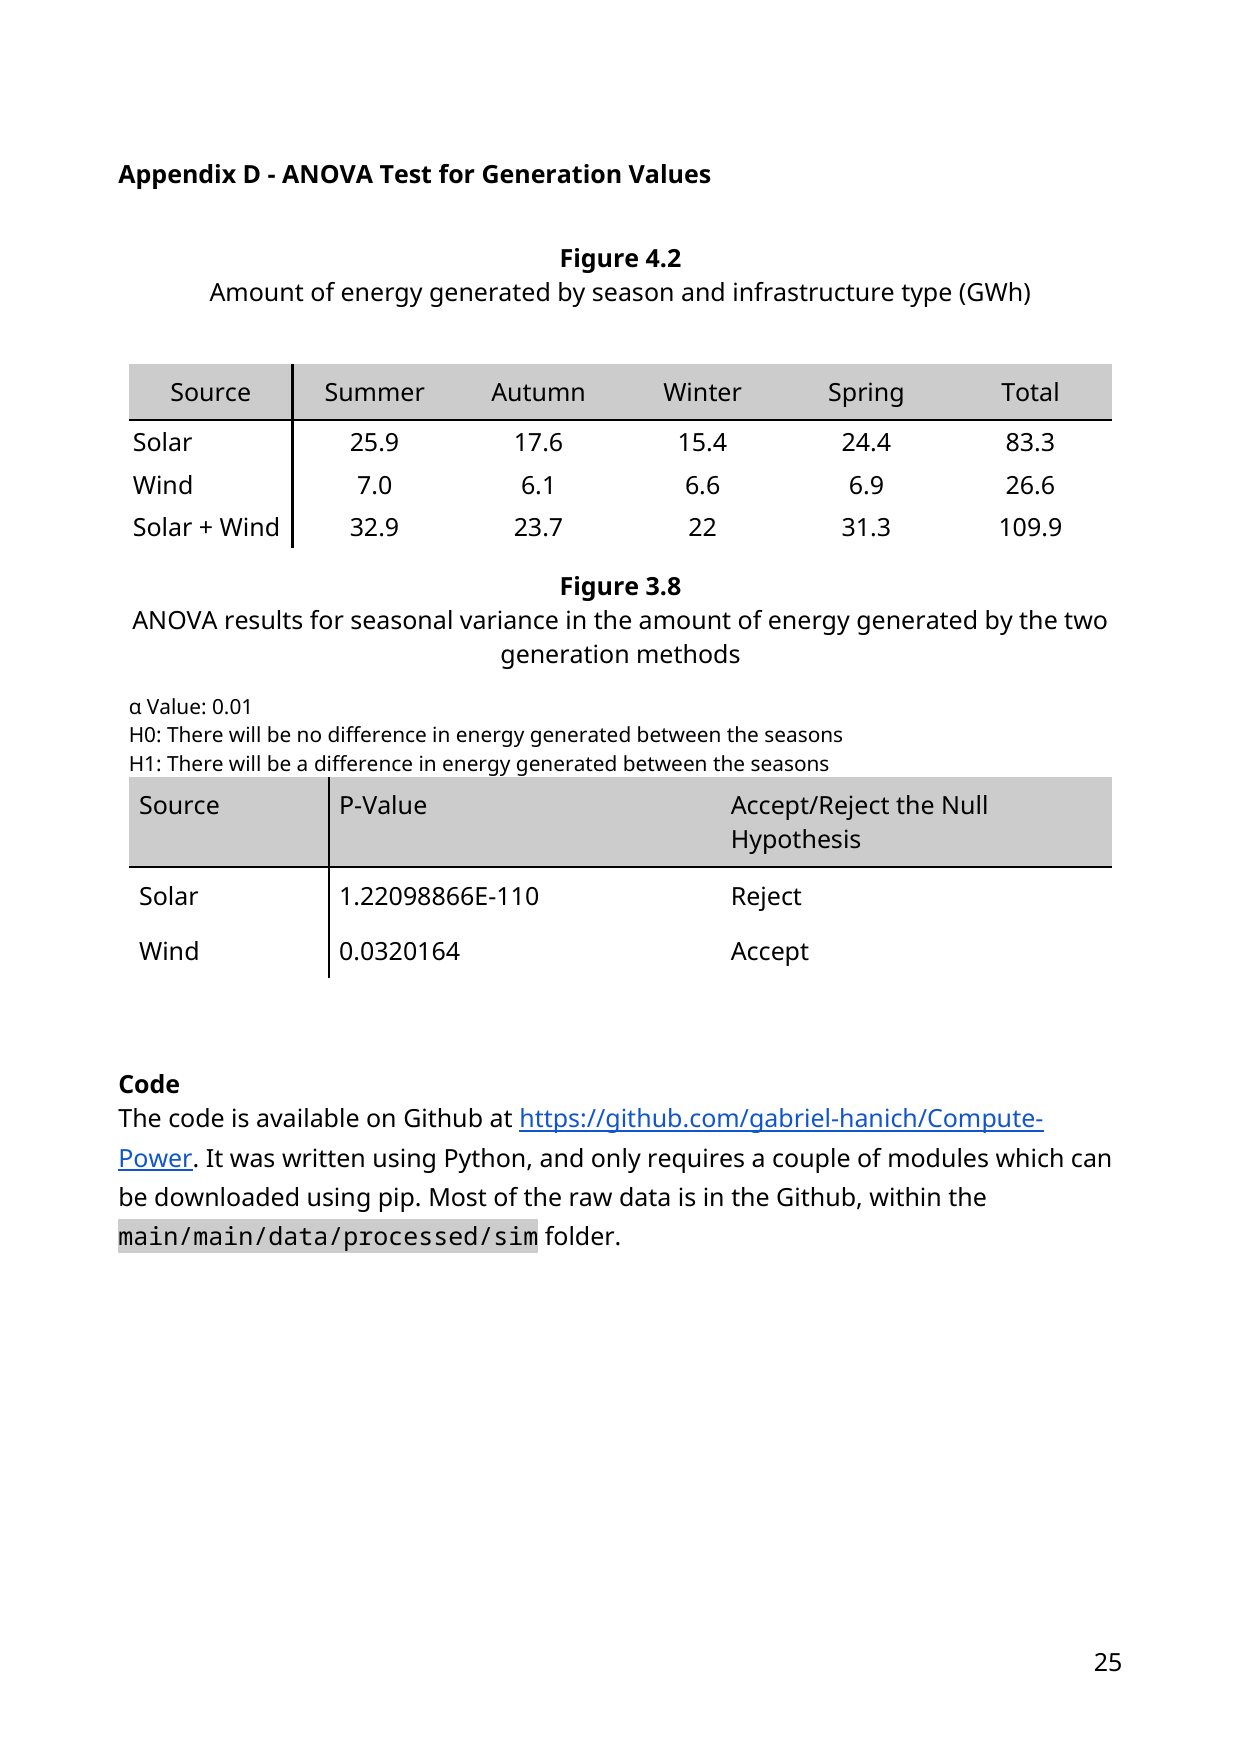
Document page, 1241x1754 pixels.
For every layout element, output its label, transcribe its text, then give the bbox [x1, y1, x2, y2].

table_cell 1.22098866E-110 [330, 868, 720, 923]
table_header Spring [784, 364, 948, 419]
text The code is available on Github at https://github.com/gabriel-hanich/Compute-Power. It was written using Python, and only requires a couple of modules which can be downloaded using pip. Most of the raw data is in the Github, within the main/main/data/processed/sim folder. [118, 1101, 1122, 1253]
table_cell 17.6 [456, 421, 620, 463]
table_cell α Value: 0.01 H0: There will be no difference in energy generated between the seasons H1: There will be a difference in energy generated between the seasons [118, 682, 1122, 989]
table_cell Figure 3.8 ANOVA results for seasonal variance in the amount of energy generated by the two generation methods [118, 559, 1122, 682]
table_cell 6.1 [456, 463, 620, 506]
table_cell 7.0 [294, 463, 456, 506]
subtitle Code [118, 1067, 1122, 1101]
table_cell 23.7 [456, 506, 620, 548]
table_cell 15.4 [620, 421, 784, 463]
table_header Summer [294, 364, 456, 419]
table_header Total [948, 364, 1112, 419]
table_header Source [129, 777, 328, 866]
table_cell Solar [129, 421, 291, 463]
table_header Source [129, 364, 291, 419]
table_cell 31.3 [784, 506, 948, 548]
table_header Accept/Reject the Null Hypothesis [720, 777, 1112, 866]
table_cell [118, 319, 1122, 558]
table_cell Wind [129, 923, 328, 978]
table_cell 22 [620, 506, 784, 548]
table_cell Solar [129, 868, 328, 923]
table_cell 26.6 [948, 463, 1112, 506]
table_cell 83.3 [948, 421, 1112, 463]
table_cell Solar + Wind [129, 506, 291, 548]
table_cell 6.9 [784, 463, 948, 506]
table_header Autumn [456, 364, 620, 419]
table_header Figure 4.2 Amount of energy generated by season and infrastructure type (GWh) [118, 230, 1122, 319]
table_header P-Value [330, 777, 720, 866]
table_cell Accept [720, 923, 1112, 978]
table_header Winter [620, 364, 784, 419]
table_cell Wind [129, 463, 291, 506]
table_cell 24.4 [784, 421, 948, 463]
table_cell 109.9 [948, 506, 1112, 548]
table_cell Reject [720, 868, 1112, 923]
subtitle Appendix D - ANOVA Test for Generation Values [118, 157, 1122, 191]
table_cell 0.0320164 [330, 923, 720, 978]
table_cell 6.6 [620, 463, 784, 506]
table_cell 32.9 [294, 506, 456, 548]
table_cell 25.9 [294, 421, 456, 463]
